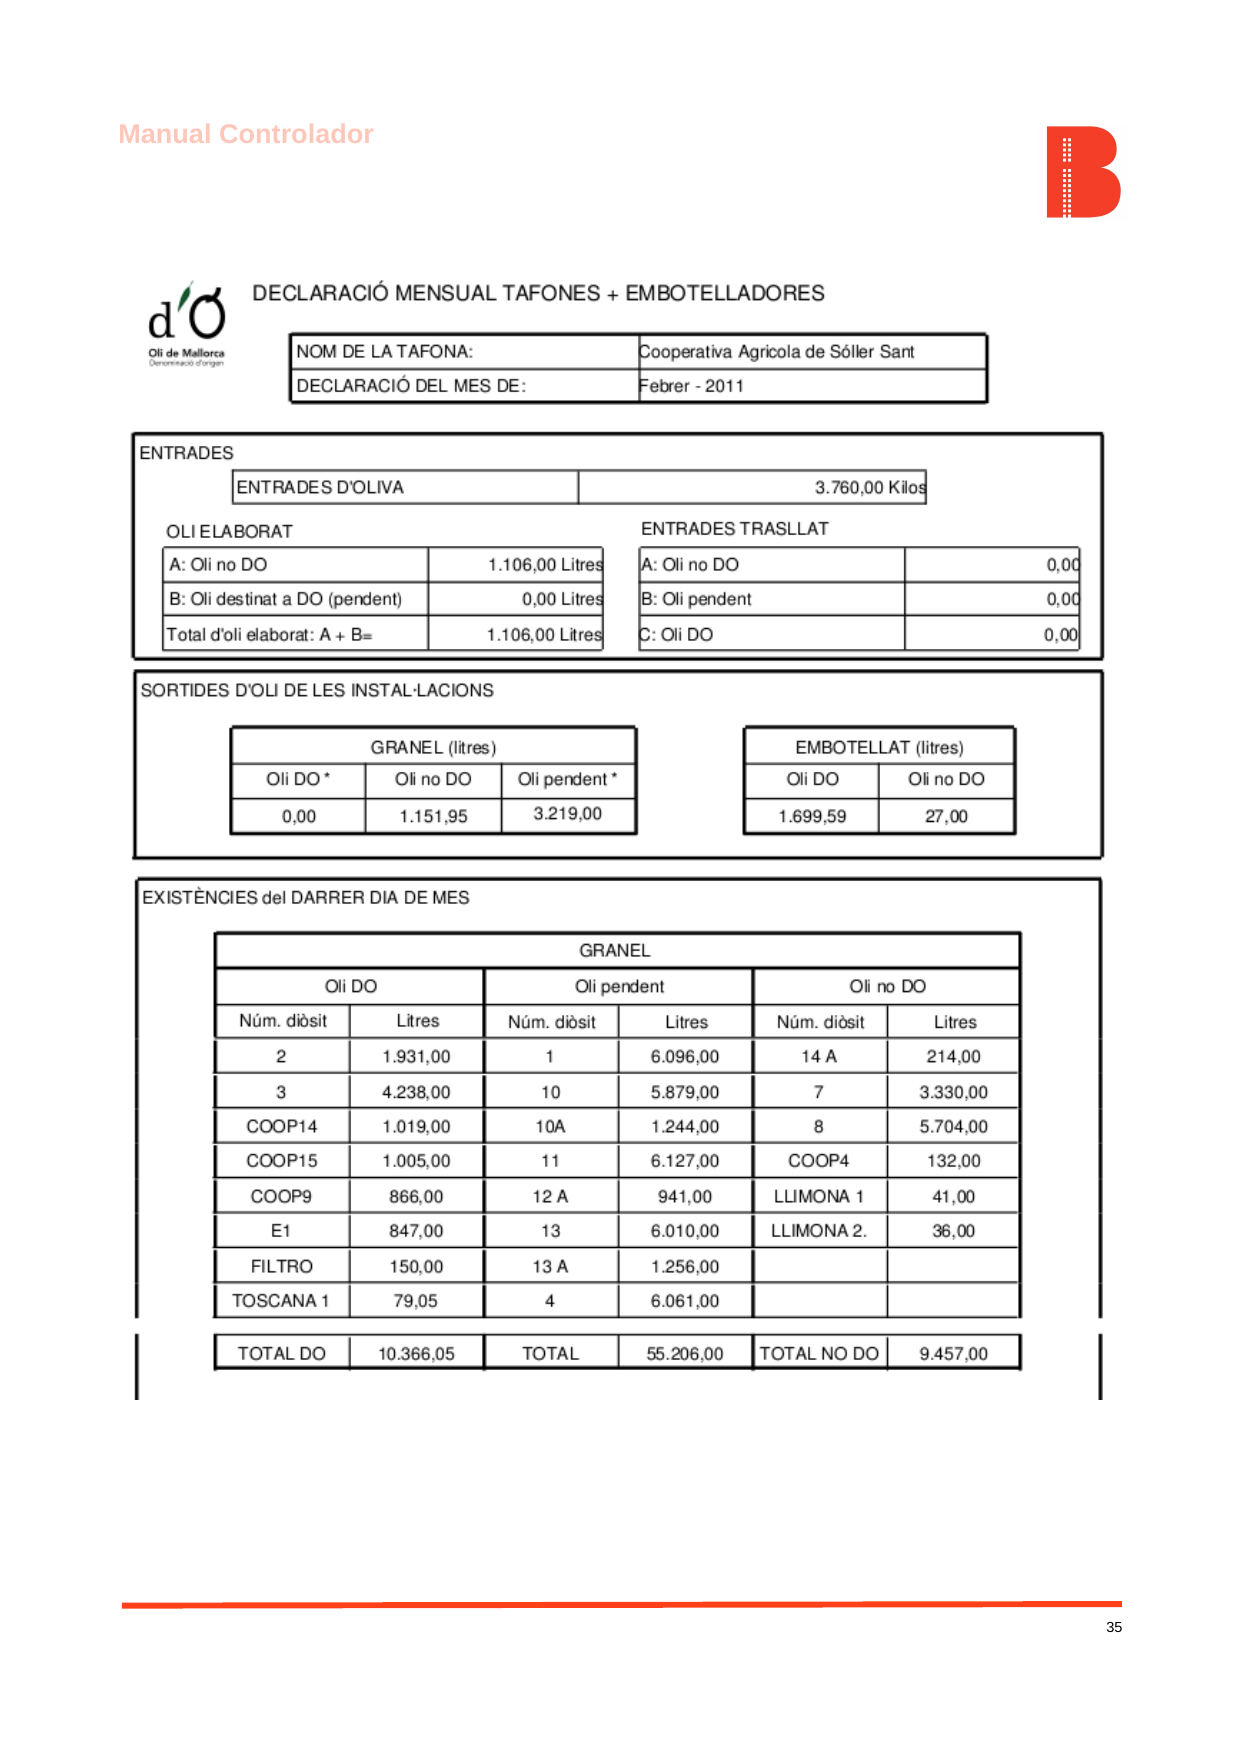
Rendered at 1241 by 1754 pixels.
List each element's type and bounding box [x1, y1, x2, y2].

picture [1036, 124, 1130, 221]
picture [118, 272, 1123, 1400]
